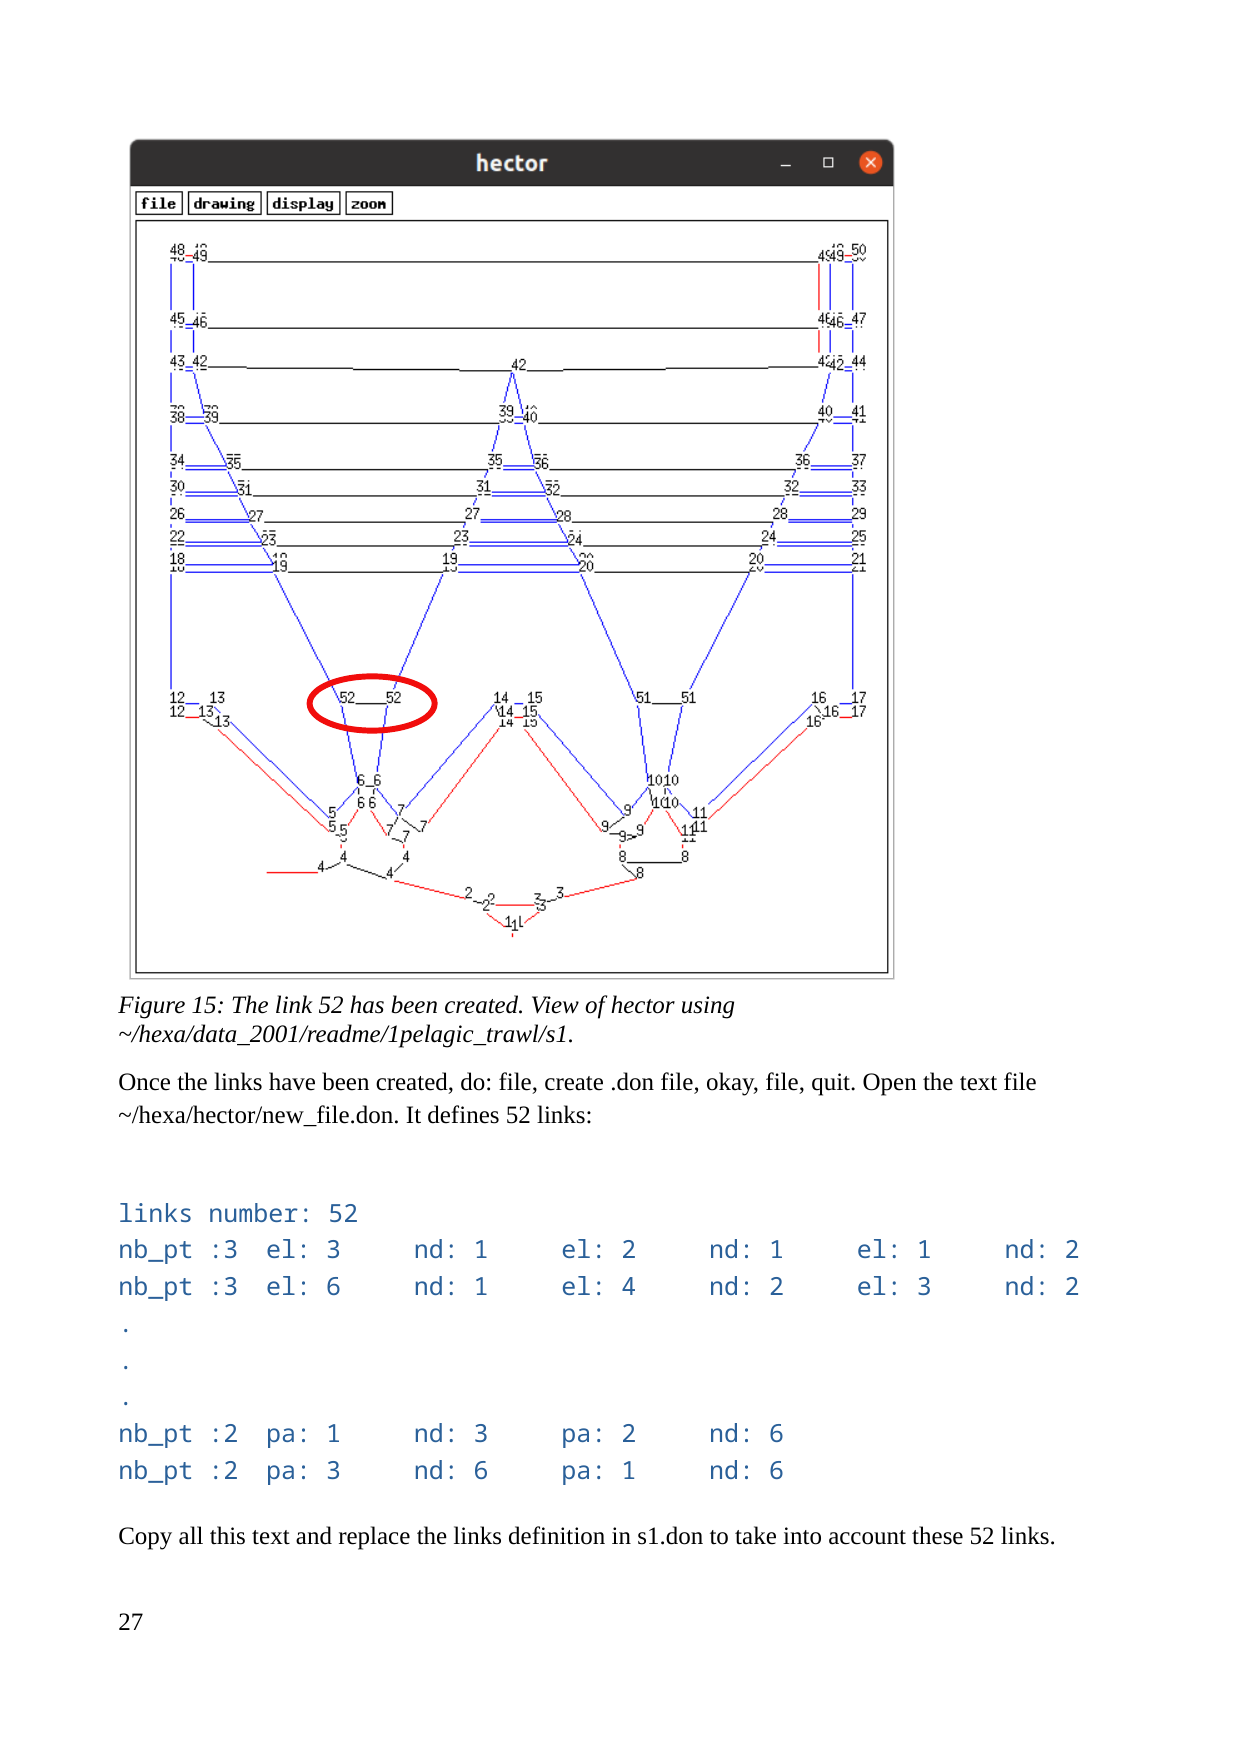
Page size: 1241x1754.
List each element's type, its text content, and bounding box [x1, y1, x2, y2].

text Figure 15: The link 52 has been created. View of hector using ~/hexa/data_2001/readme/1pelagic_trawl/s1. [118, 991, 906, 1048]
text . [118, 1342, 1122, 1376]
text nb_pt :3 el: 3 nd: 1 el: 2 nd: 1 el: 1 nd: 2 [118, 1232, 1122, 1266]
text links number: 52 [118, 1195, 1122, 1229]
text . [118, 1379, 1122, 1413]
text Copy all this text and replace the links definition in s1.don to take into account these 52 links. [118, 1521, 1122, 1549]
picture [118, 130, 906, 991]
text nb_pt :3 el: 6 nd: 1 el: 4 nd: 2 el: 3 nd: 2 [118, 1269, 1122, 1303]
text Once the links have been created, do: file, create .don file, okay, file, quit. Open the text file ~/hexa/hector/new_file.don. It defines 52 links: [118, 1067, 1122, 1129]
text nb_pt :2 pa: 3 nd: 6 pa: 1 nd: 6 [118, 1453, 1122, 1487]
text nb_pt :2 pa: 1 nd: 3 pa: 2 nd: 6 [118, 1416, 1122, 1450]
text . [118, 1306, 1122, 1339]
